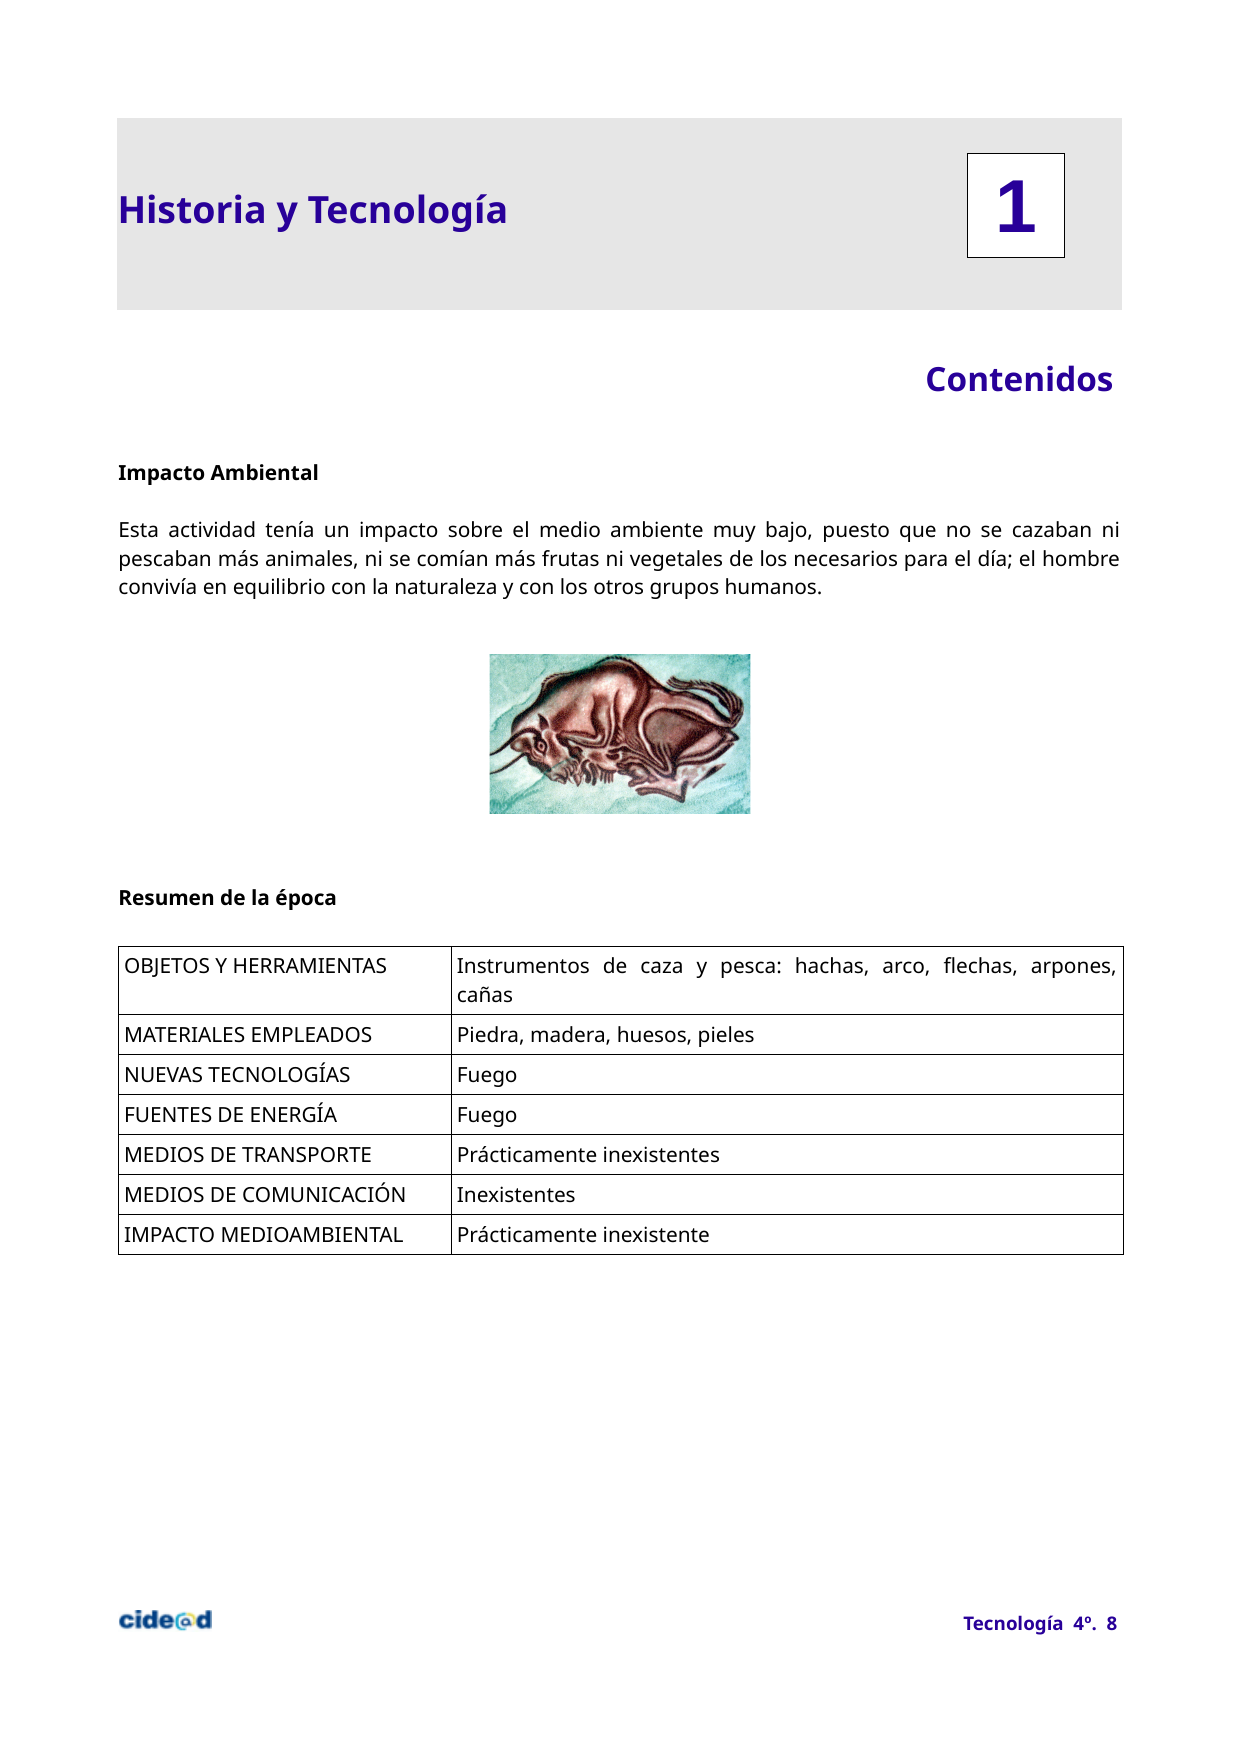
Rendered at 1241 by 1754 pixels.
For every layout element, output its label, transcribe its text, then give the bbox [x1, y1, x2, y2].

picture [489, 654, 751, 814]
table_header OBJETOS Y HERRAMIENTAS [119, 947, 451, 1014]
table_cell Inexistentes [452, 1175, 1123, 1214]
text Resumen de la época [118, 883, 1122, 912]
table_cell MATERIALES EMPLEADOS [119, 1015, 451, 1054]
table_cell Piedra, madera, huesos, pieles [452, 1015, 1123, 1054]
table_cell MEDIOS DE COMUNICACIÓN [119, 1175, 451, 1214]
table_header Historia y Tecnología [117, 118, 1122, 310]
table_header Instrumentos de caza y pesca: hachas, arco, flechas, arpones, cañas [452, 947, 1123, 1014]
table_cell Fuego [452, 1055, 1123, 1094]
table_cell Fuego [452, 1095, 1123, 1134]
text Contenidos [118, 356, 1122, 401]
table_cell FUENTES DE ENERGÍA [119, 1095, 451, 1134]
table_cell NUEVAS TECNOLOGÍAS [119, 1055, 451, 1094]
text Esta actividad tenía un impacto sobre el medio ambiente muy bajo, puesto que no se cazaban ni pescaban más animales, ni se comían más frutas ni vegetales de los necesarios para el día; el hombre convivía en equilibrio con la naturaleza y con los otros grupos humanos. [118, 515, 1122, 601]
picture [118, 1610, 212, 1632]
table_cell IMPACTO MEDIOAMBIENTAL [119, 1215, 451, 1254]
text Impacto Ambiental [118, 458, 1122, 487]
table_cell Prácticamente inexistente [452, 1215, 1123, 1254]
table_cell Prácticamente inexistentes [452, 1135, 1123, 1174]
table_cell MEDIOS DE TRANSPORTE [119, 1135, 451, 1174]
